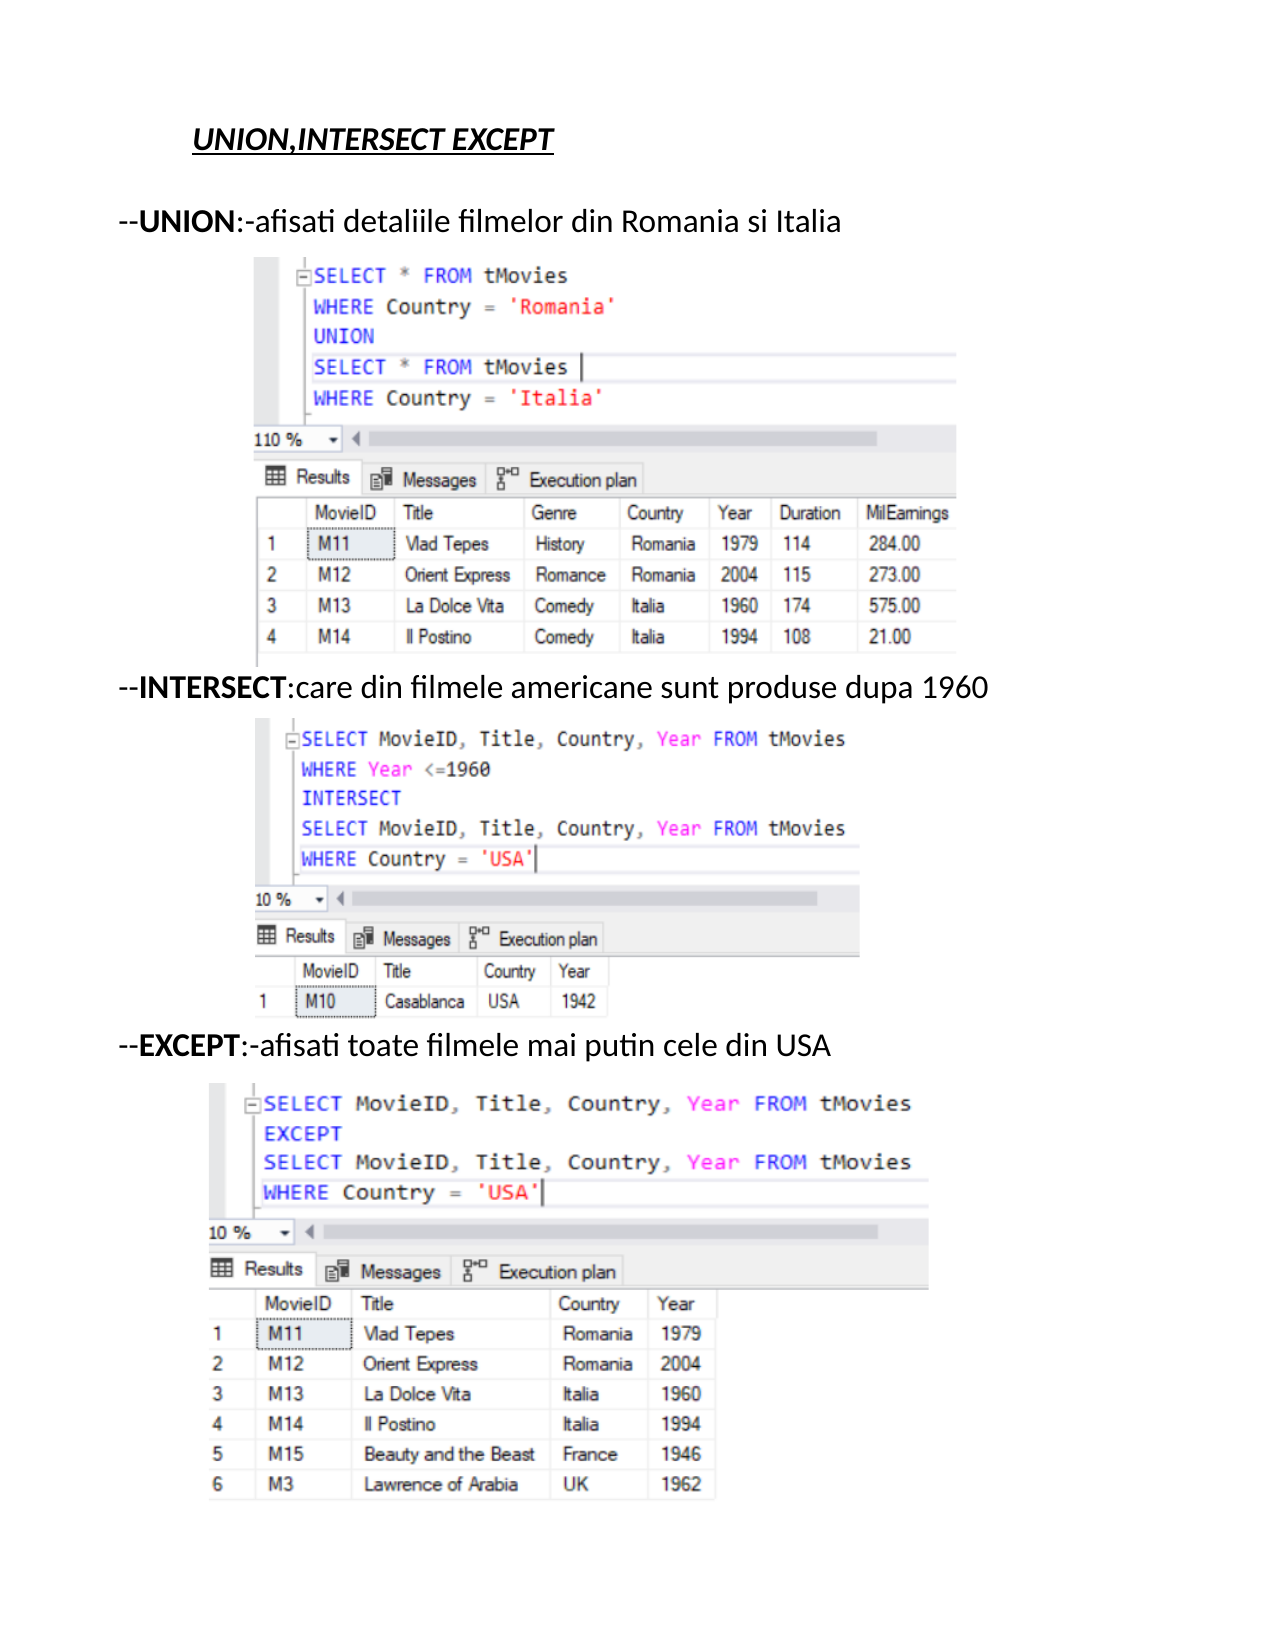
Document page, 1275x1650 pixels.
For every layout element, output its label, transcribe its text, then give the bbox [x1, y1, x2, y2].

text --INTERSECT:care din filmele americane sunt produse dupa 1960 [118, 240, 1157, 707]
text UNION,INTERSECT EXCEPT [118, 118, 1157, 159]
text --UNION:-afisati detaliile filmelor din Romania si Italia [118, 199, 1157, 240]
picture [255, 718, 860, 1025]
picture [208, 1083, 929, 1527]
text --EXCEPT:-afisati toate filmele mai putin cele din USA [118, 707, 1157, 1065]
picture [253, 257, 957, 667]
